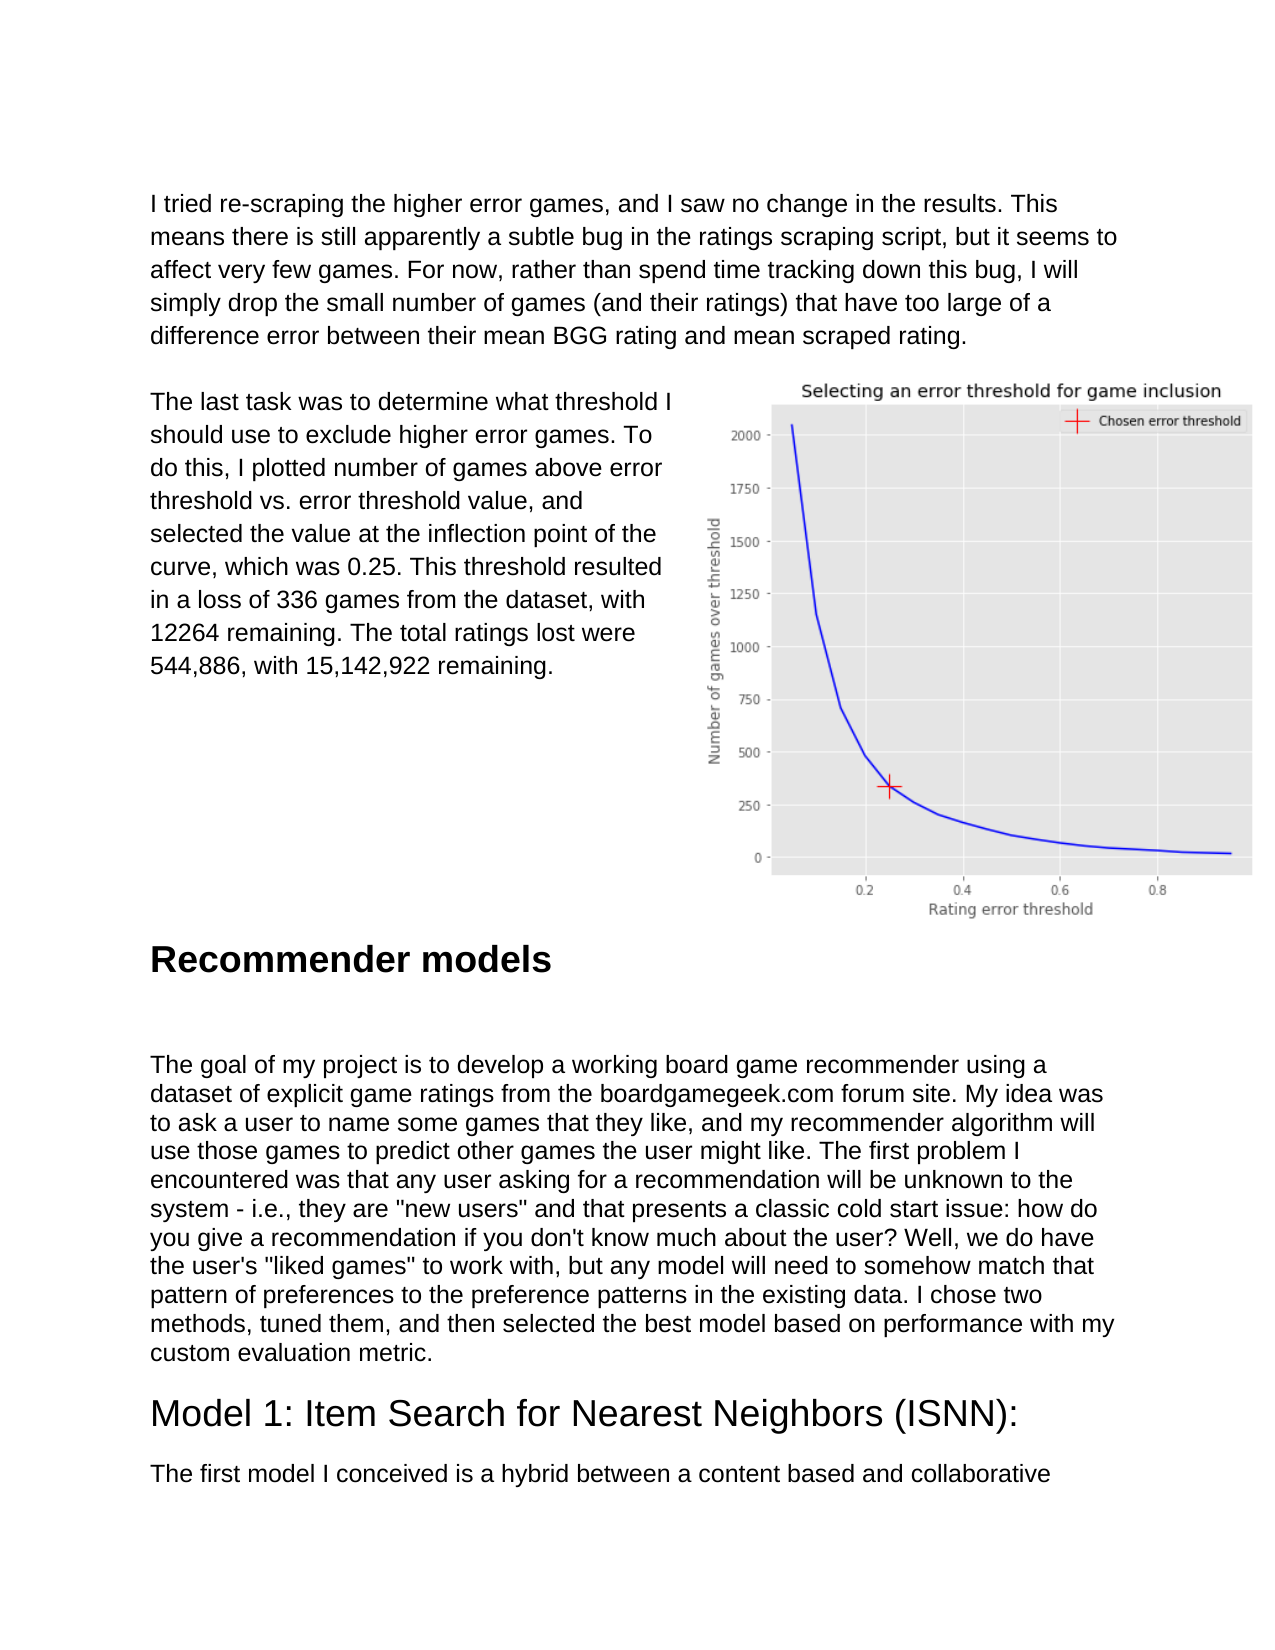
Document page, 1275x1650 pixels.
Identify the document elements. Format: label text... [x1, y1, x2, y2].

text The goal of my project is to develop a working board game recommender using a dataset of explicit game ratings from the boardgamegeek.com forum site. My idea was to ask a user to name some games that they like, and my recommender algorithm will use those games to predict other games the user might like. The first problem I encountered was that any user asking for a recommendation will be unknown to the system - i.e., they are "new users" and that presents a classic cold start issue: how do you give a recommendation if you don't know much about the user? Well, we do have the user's "liked games" to work with, but any model will need to somehow match that pattern of preferences to the preference patterns in the existing data. I chose two methods, tuned them, and then selected the best model based on performance with my custom evaluation metric. [150, 1050, 1125, 1366]
text Model 1: Item Search for Nearest Neighbors (ISNN): [150, 1391, 1125, 1434]
picture [700, 376, 1261, 926]
text The last task was to determine what threshold I should use to exclude higher error games. To do this, I plotted number of games above error threshold vs. error threshold value, and selected the value at the inflection point of the curve, which was 0.25. This threshold resulted in a loss of 336 games from the dataset, with 12264 remaining. The total ratings lost were 544,886, with 15,142,922 remaining. [150, 387, 700, 679]
text The first model I conceived is a hybrid between a content based and collaborative [150, 1459, 1125, 1488]
text Recommender models [150, 937, 1125, 980]
text I tried re-scraping the higher error games, and I saw no change in the results. This means there is still apparently a subtle bug in the ratings scraping script, but it seems to affect very few games. For now, rather than spend time tracking down this bug, I will simply drop the small number of games (and their ratings) that have too large of a difference error between their mean BGG rating and mean scraped rating. [150, 188, 1125, 349]
